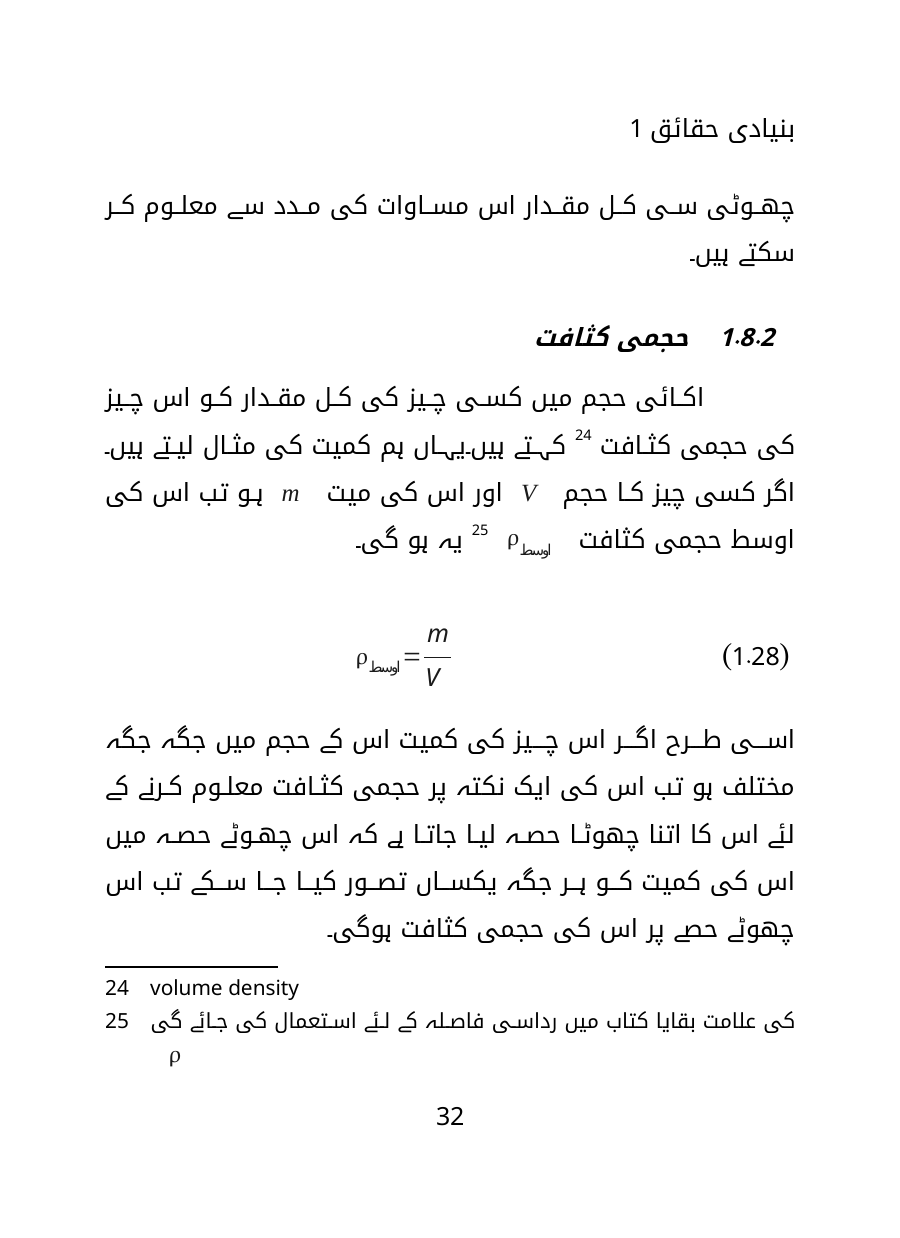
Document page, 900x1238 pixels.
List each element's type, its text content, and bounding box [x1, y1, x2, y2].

subtitle حجمی کثافت [105, 315, 718, 362]
text یعنی اگر ہمیں کسی نکتہ پر ایک متغیرہ کی سطحی کثافت معلوم ہو تب اس نکتہ پر چھوٹے سے رقبہ پر ہم اس متغیرہ کی چھوٹی سی کل مقدار اس مساوات کی مدد سے معلوم کر سکتے ہیں۔ [105, 182, 795, 277]
text اکائی حجم میں کسی چیز کی کل مقدار کو اس چیز کی حجمی کثافت کہتے ہیں۔یہاں ہم کمیت کی مثال لیتے ہیں۔ اگر کسی چیز کا حجم اور اس کی میت ہو تب اس کی اوسط حجمی کثافت یہ ہو گی۔ [105, 374, 795, 564]
table_header [105, 611, 692, 716]
text volume density [105, 973, 795, 1001]
table_header (1.28) [693, 611, 795, 716]
text کی علامت بقایا کتاب میں رداسی فاصلہ کے لئے استعمال کی جائے گی [105, 1001, 795, 1068]
text اسی طرح اگر اس چیز کی کمیت اس کے حجم میں جگہ جگہ مختلف ہو تب اس کی ایک نکتہ پر حجمی کثافت معلوم کرنے کے لئے اس کا اتنا چھوٹا حصہ لیا جاتا ہے کہ اس چھوٹے حصہ میں اس کی کمیت کو ہر جگہ یکساں تصور کیا جا سکے تب اس چھوٹے حصے پر اس کی حجمی کثافت ہوگی۔ [105, 716, 795, 953]
